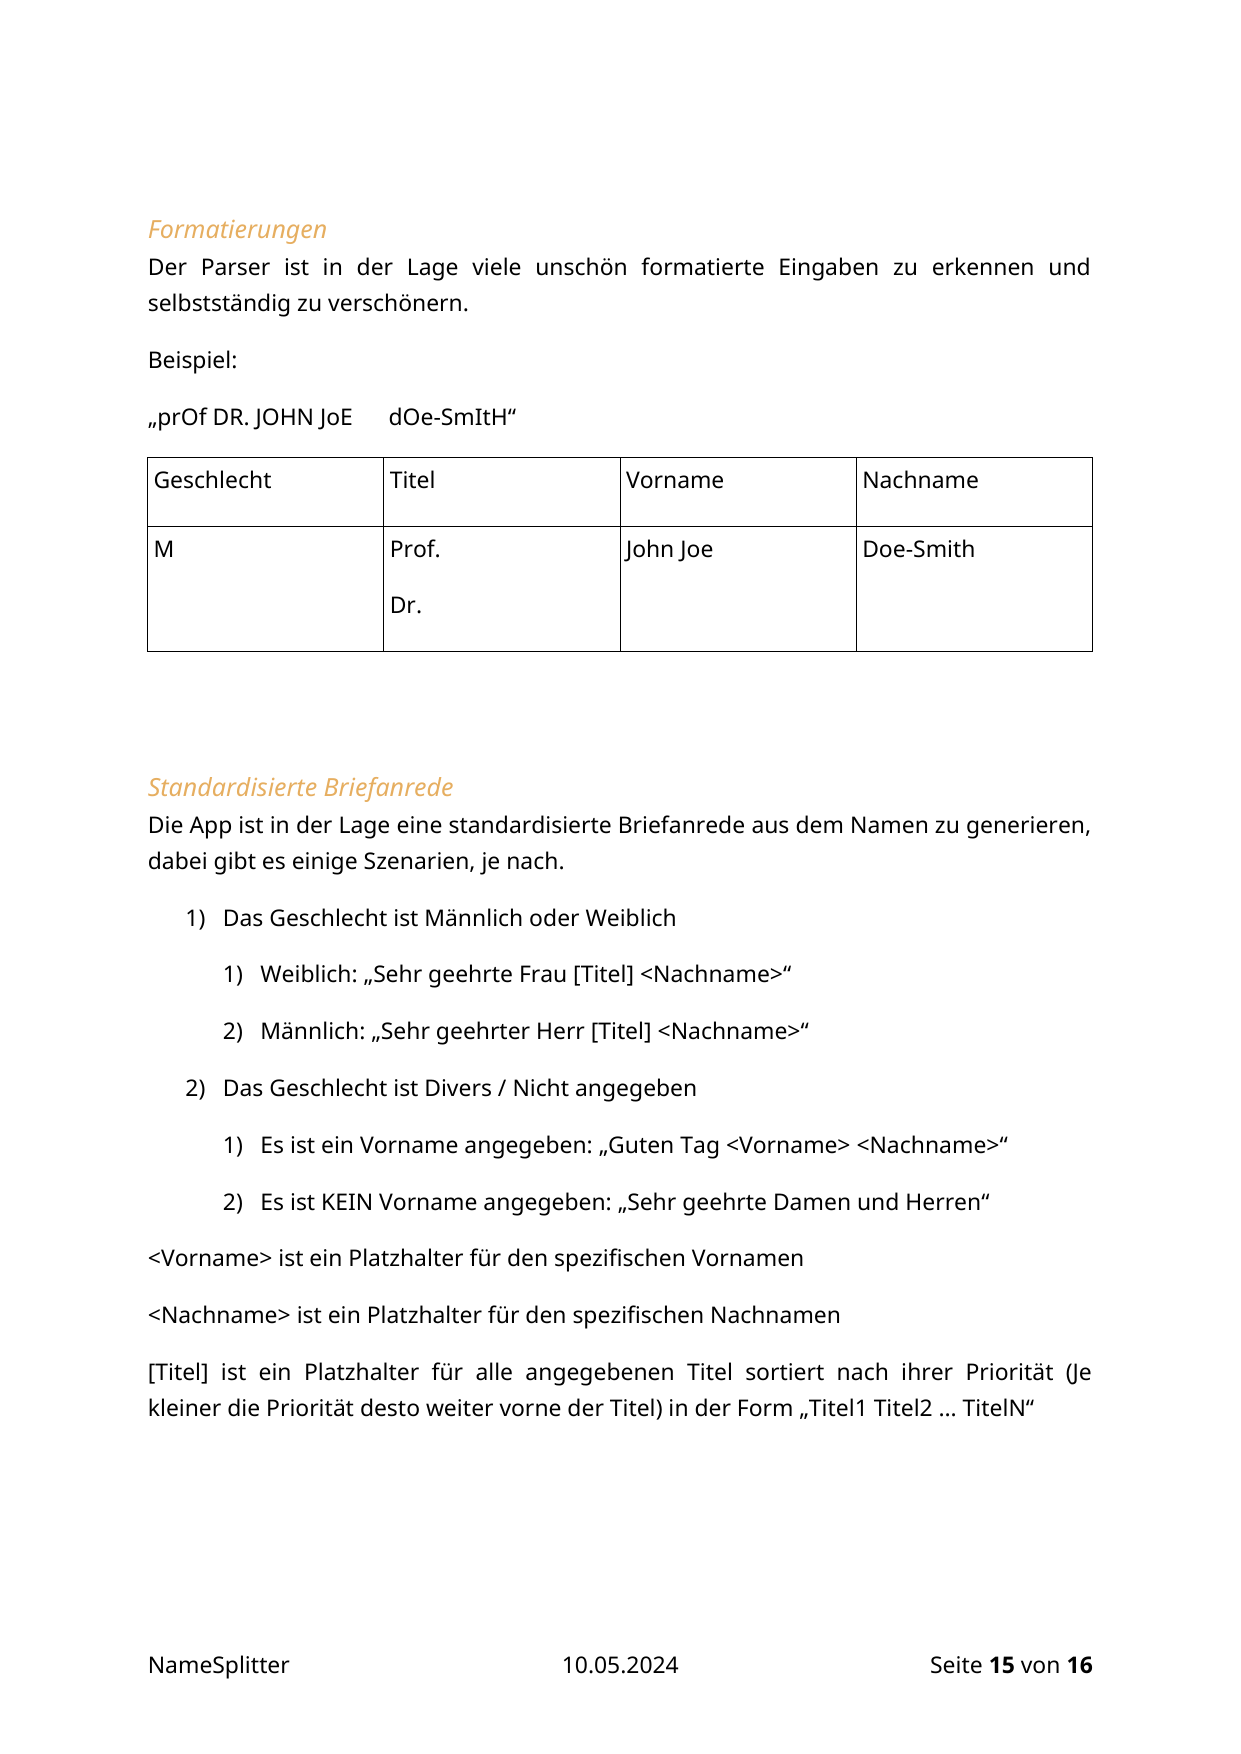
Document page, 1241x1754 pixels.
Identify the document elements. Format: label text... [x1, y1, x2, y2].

list Es ist KEIN Vorname angegeben: „Sehr geehrte Damen und Herren“ [223, 1185, 1093, 1217]
table_cell John Joe [621, 527, 856, 651]
list Das Geschlecht ist Männlich oder Weiblich [185, 902, 1093, 933]
table_header Geschlecht [148, 458, 383, 526]
table_header Titel [384, 458, 620, 526]
list Es ist ein Vorname angegeben: „Guten Tag <Vorname> <Nachname>“ [223, 1129, 1093, 1160]
text Beispiel: [148, 344, 1093, 375]
list Weiblich: „Sehr geehrte Frau [Titel] <Nachname>“ [223, 958, 1093, 989]
table_cell Doe-Smith [857, 527, 1092, 651]
text [Titel] ist ein Platzhalter für alle angegebenen Titel sortiert nach ihrer Priorität (Je kleiner die Priorität desto weiter vorne der Titel) in der Form „Titel1 Titel2 … TitelN“ [148, 1356, 1093, 1423]
list Männlich: „Sehr geehrter Herr [Titel] <Nachname>“ [223, 1015, 1093, 1046]
text „prOf DR. JOHN JoE dOe-SmItH“ [148, 401, 1093, 432]
table_header Vorname [621, 458, 856, 526]
text <Nachname> ist ein Platzhalter für den spezifischen Nachnamen [148, 1299, 1093, 1330]
text <Vorname> ist ein Platzhalter für den spezifischen Vornamen [148, 1242, 1093, 1273]
subtitle Formatierungen [148, 212, 1093, 246]
subtitle Standardisierte Briefanrede [148, 770, 1093, 804]
text Der Parser ist in der Lage viele unschön formatierte Eingaben zu erkennen und selbstständig zu verschönern. [148, 251, 1093, 318]
table_cell Prof. Dr. [384, 527, 620, 651]
text Die App ist in der Lage eine standardisierte Briefanrede aus dem Namen zu generieren, dabei gibt es einige Szenarien, je nach. [148, 809, 1093, 876]
list Das Geschlecht ist Divers / Nicht angegeben [185, 1072, 1093, 1103]
table_cell M [148, 527, 383, 651]
table_header Nachname [857, 458, 1092, 526]
